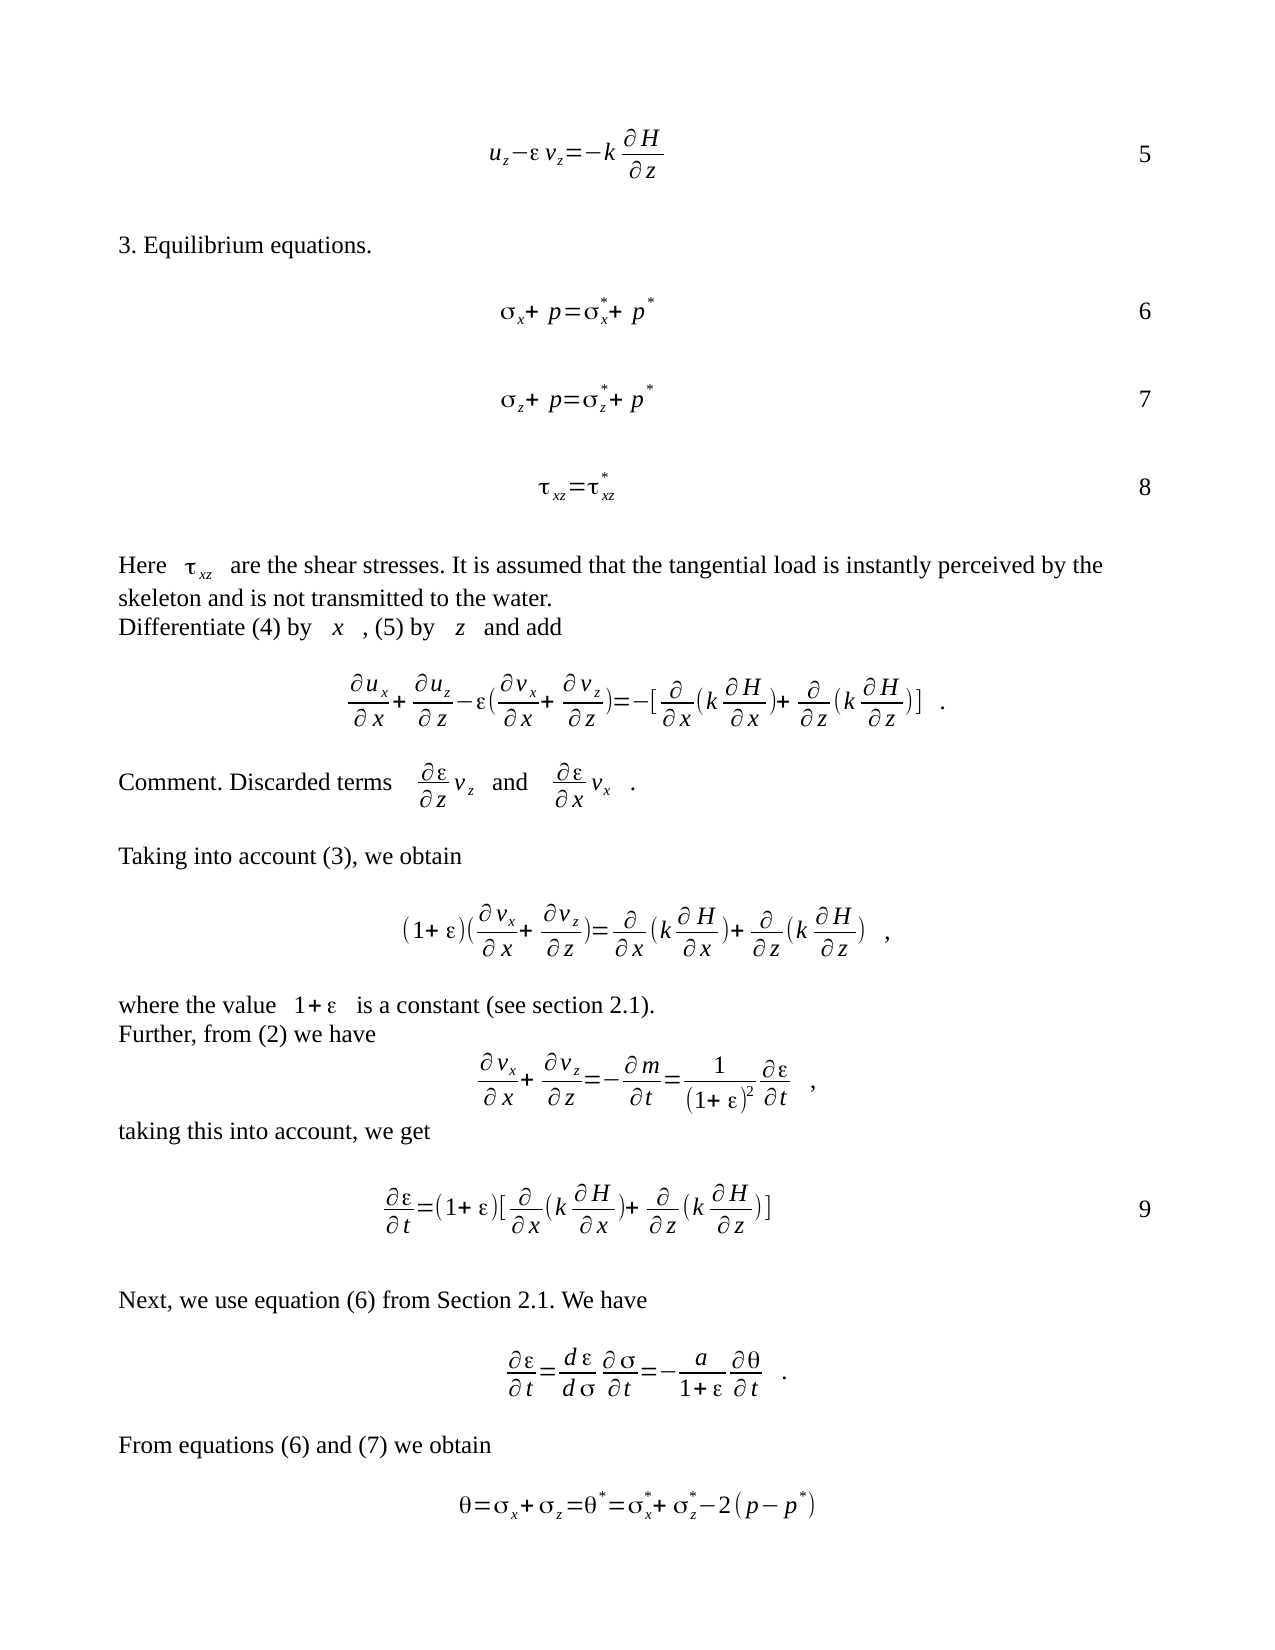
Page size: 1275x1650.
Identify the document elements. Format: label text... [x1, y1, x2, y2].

text taking this into account, we get [118, 1116, 1157, 1144]
table_header 5 [1041, 118, 1157, 201]
text Hereare the shear stresses. It is assumed that the tangential load is instantly perceived by the skeleton and is not transmitted to the water. [118, 551, 1157, 612]
text 3. Equilibrium equations. [118, 230, 1157, 259]
text , [118, 899, 1157, 961]
table_header 7 [1041, 375, 1157, 434]
table_header [118, 375, 1041, 434]
text Comment. Discarded terms and . [118, 761, 1157, 812]
text Next, we use equation (6) from Section 2.1. We have [118, 1285, 1157, 1314]
table_header 6 [1041, 288, 1157, 346]
text . [118, 1343, 1157, 1402]
text . [118, 669, 1157, 732]
table_header 8 [1041, 463, 1157, 522]
text where the valueis a constant (see section 2.1). [118, 990, 1157, 1019]
table_header [118, 1173, 1041, 1256]
text Further, from (2) we have [118, 1019, 1157, 1048]
table_header [118, 288, 1041, 346]
table_header [118, 463, 1041, 522]
text Differentiate (4) by, (5) byand add [118, 612, 1157, 640]
text From equations (6) and (7) we obtain [118, 1430, 1157, 1459]
table_header 9 [1041, 1173, 1157, 1256]
table_header [118, 118, 1041, 201]
text , [118, 1048, 1157, 1116]
text Taking into account (3), we obtain [118, 841, 1157, 870]
